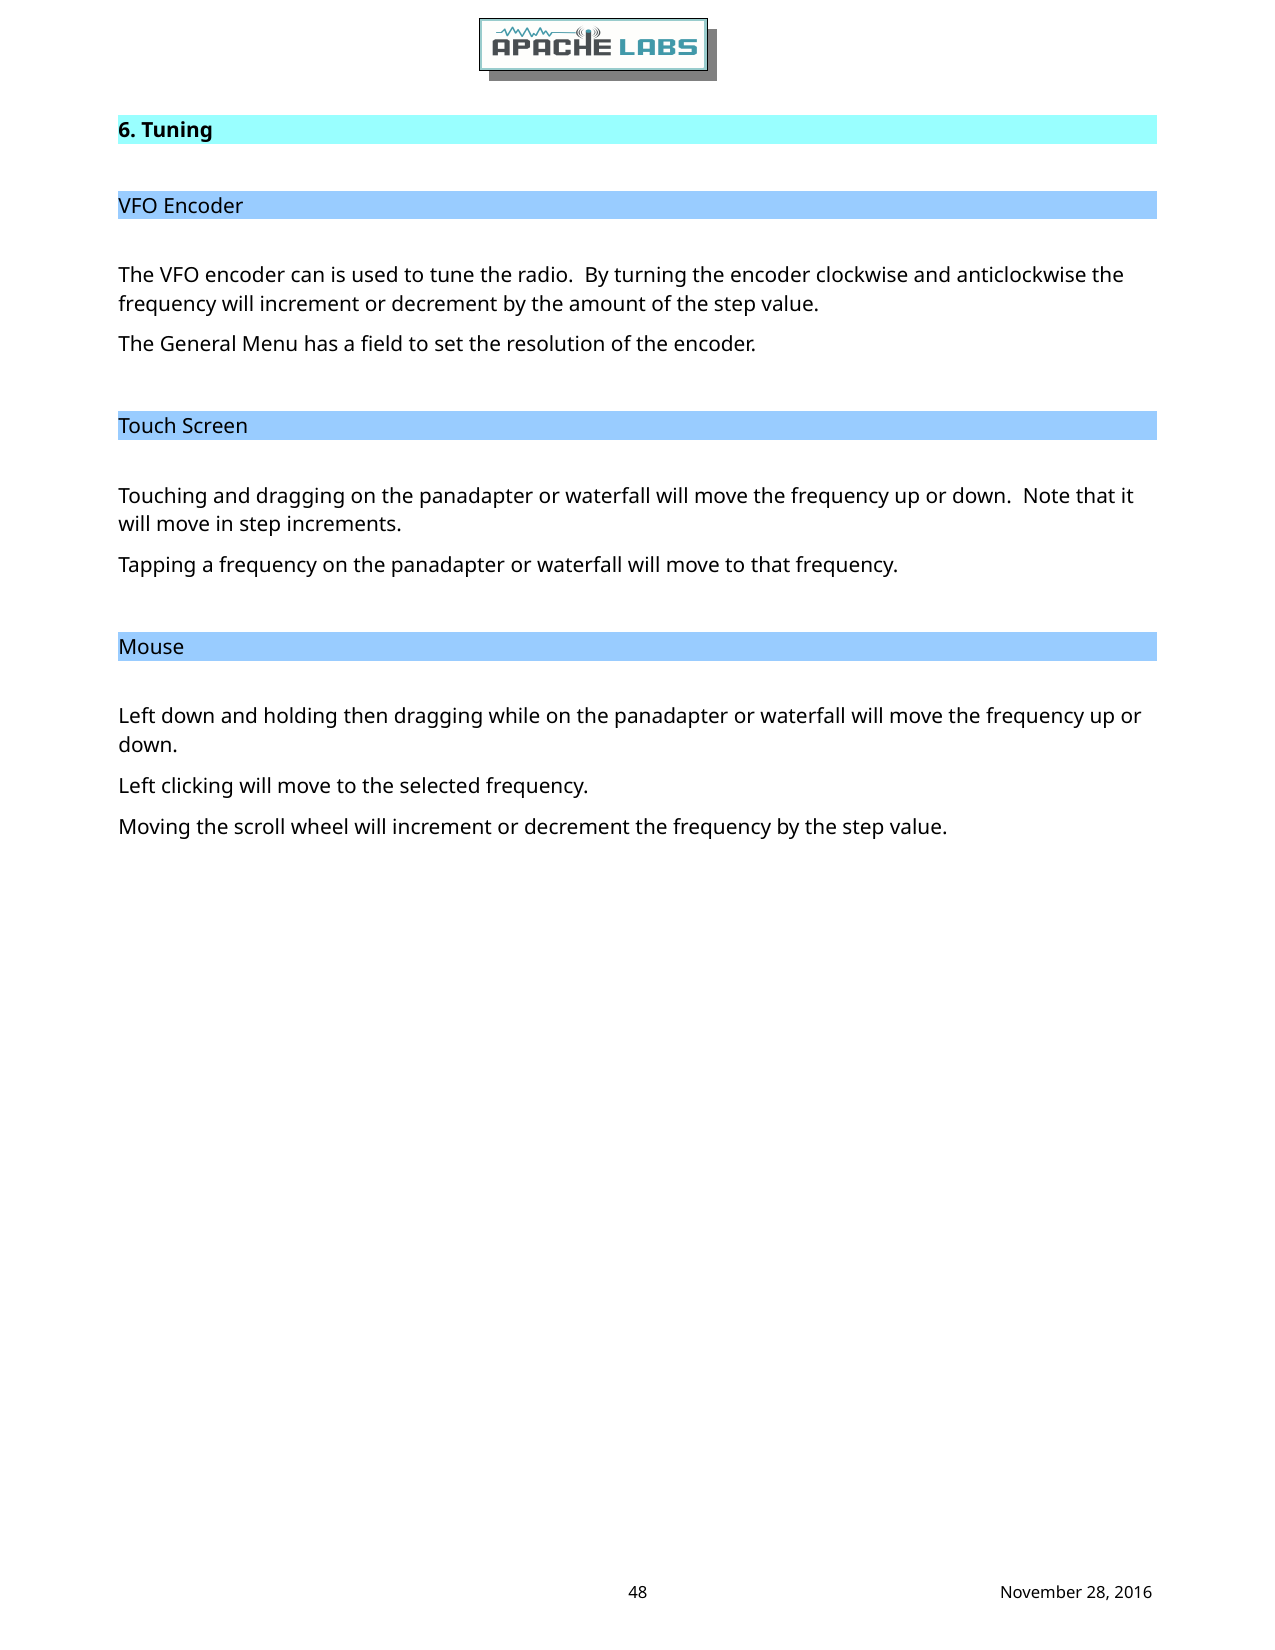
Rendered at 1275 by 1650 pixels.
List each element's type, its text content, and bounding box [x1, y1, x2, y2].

subtitle 6. Tuning [213, 115, 1157, 144]
picture [482, 21, 704, 68]
subtitle Touch Screen [118, 411, 1157, 440]
text Left clicking will move to the selected frequency. [118, 771, 1157, 799]
text The VFO encoder can is used to tune the radio. By turning the encoder clockwise and anticlockwise the frequency will increment or decrement by the amount of the step value. [118, 260, 1157, 317]
subtitle VFO Encoder [118, 191, 1157, 219]
subtitle Mouse [118, 632, 1157, 661]
text The General Menu has a field to set the resolution of the encoder. [118, 329, 1157, 358]
text Touching and dragging on the panadapter or waterfall will move the frequency up or down. Note that it will move in step increments. [118, 481, 1157, 538]
text Moving the scroll wheel will increment or decrement the frequency by the step value. [118, 812, 1157, 840]
text Left down and holding then dragging while on the panadapter or waterfall will move the frequency up or down. [118, 701, 1157, 758]
text Tapping a frequency on the panadapter or waterfall will move to that frequency. [118, 550, 1157, 579]
